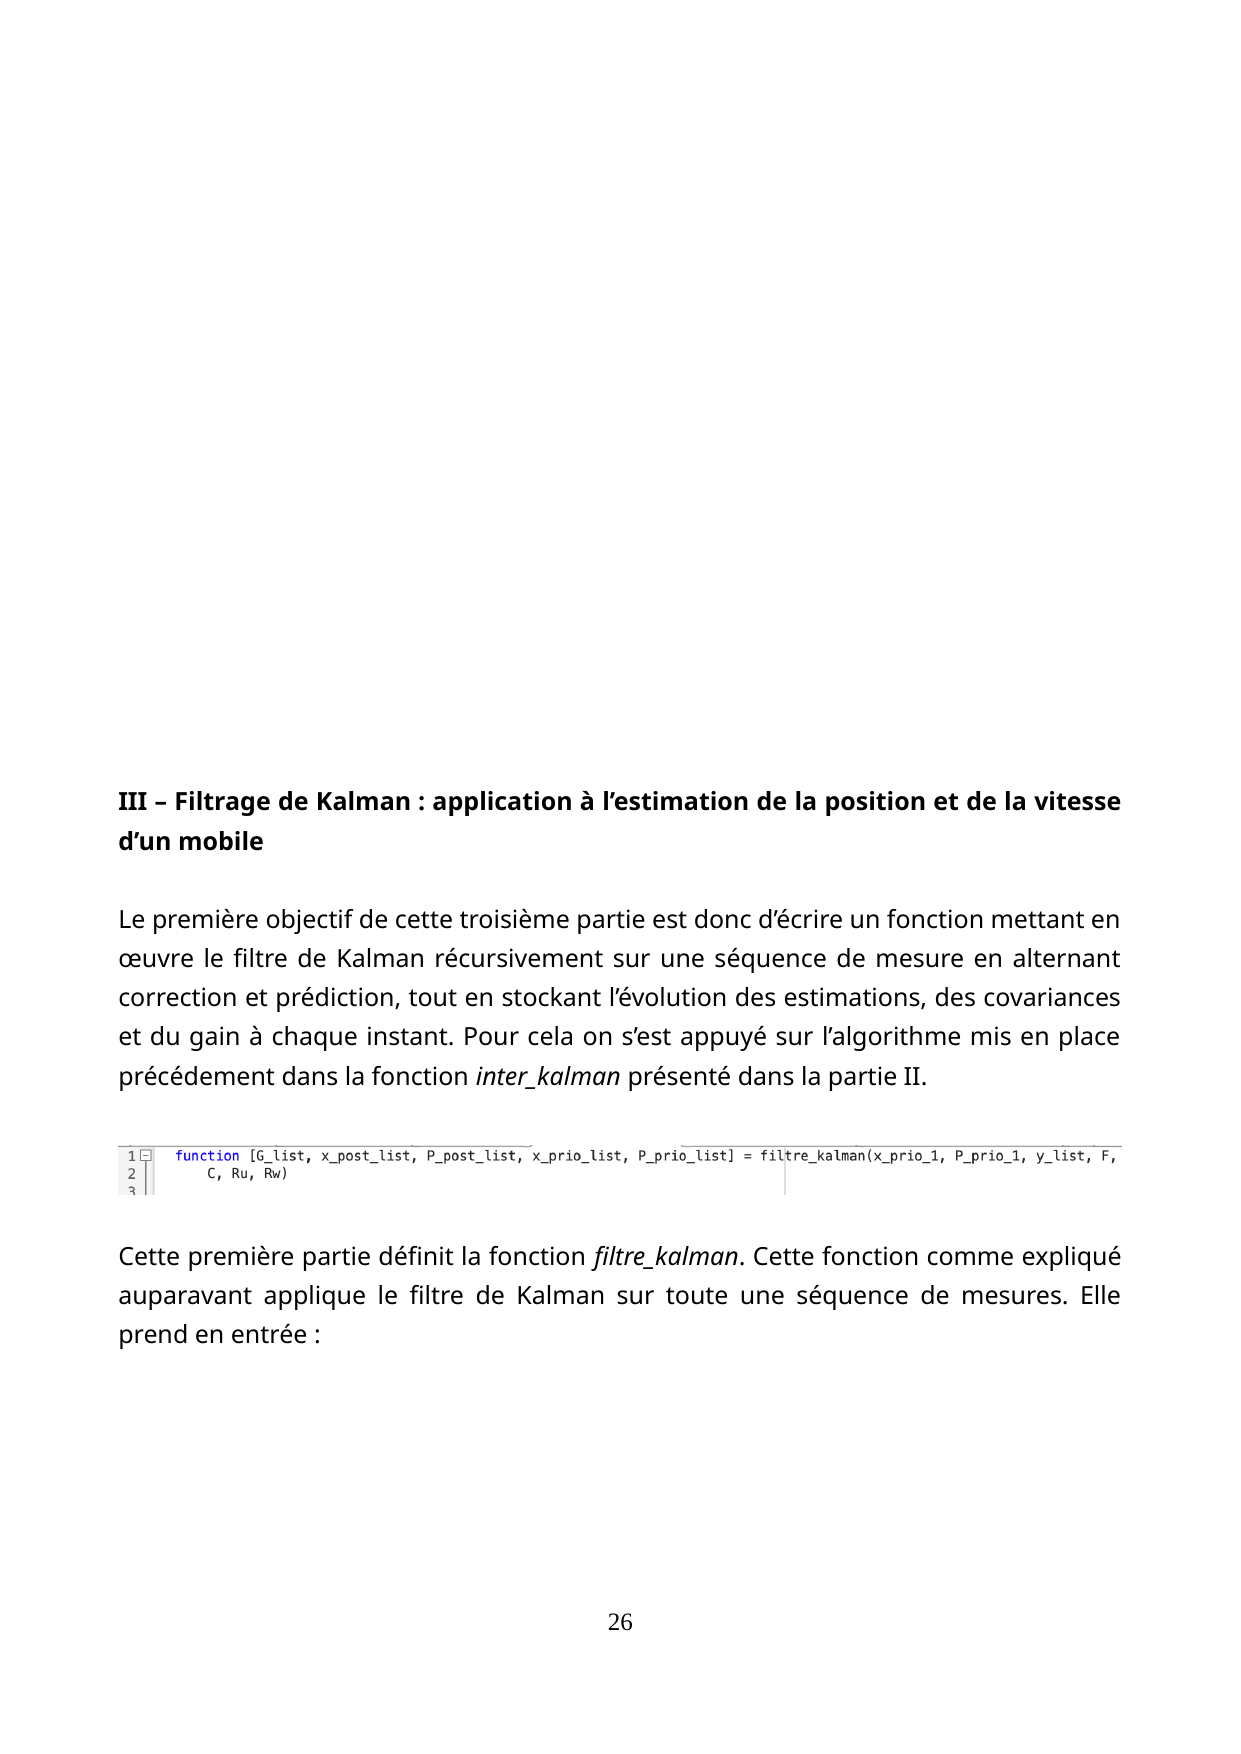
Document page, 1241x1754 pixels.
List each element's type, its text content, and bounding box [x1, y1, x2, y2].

text Cette première partie définit la fonction filtre_kalman. Cette fonction comme expliqué auparavant applique le filtre de Kalman sur toute une séquence de mesures. Elle prend en entrée : [118, 1239, 1122, 1351]
text Le première objectif de cette troisième partie est donc d’écrire un fonction mettant en œuvre le filtre de Kalman récursivement sur une séquence de mesure en alternant correction et prédiction, tout en stockant l’évolution des estimations, des covariances et du gain à chaque instant. Pour cela on s’est appuyé sur l’algorithme mis en place précédement dans la fonction inter_kalman présenté dans la partie II. [118, 901, 1122, 1092]
picture [118, 1145, 1123, 1195]
text III – Filtrage de Kalman : application à l’estimation de la position et de la vitesse d’un mobile [118, 784, 1122, 857]
